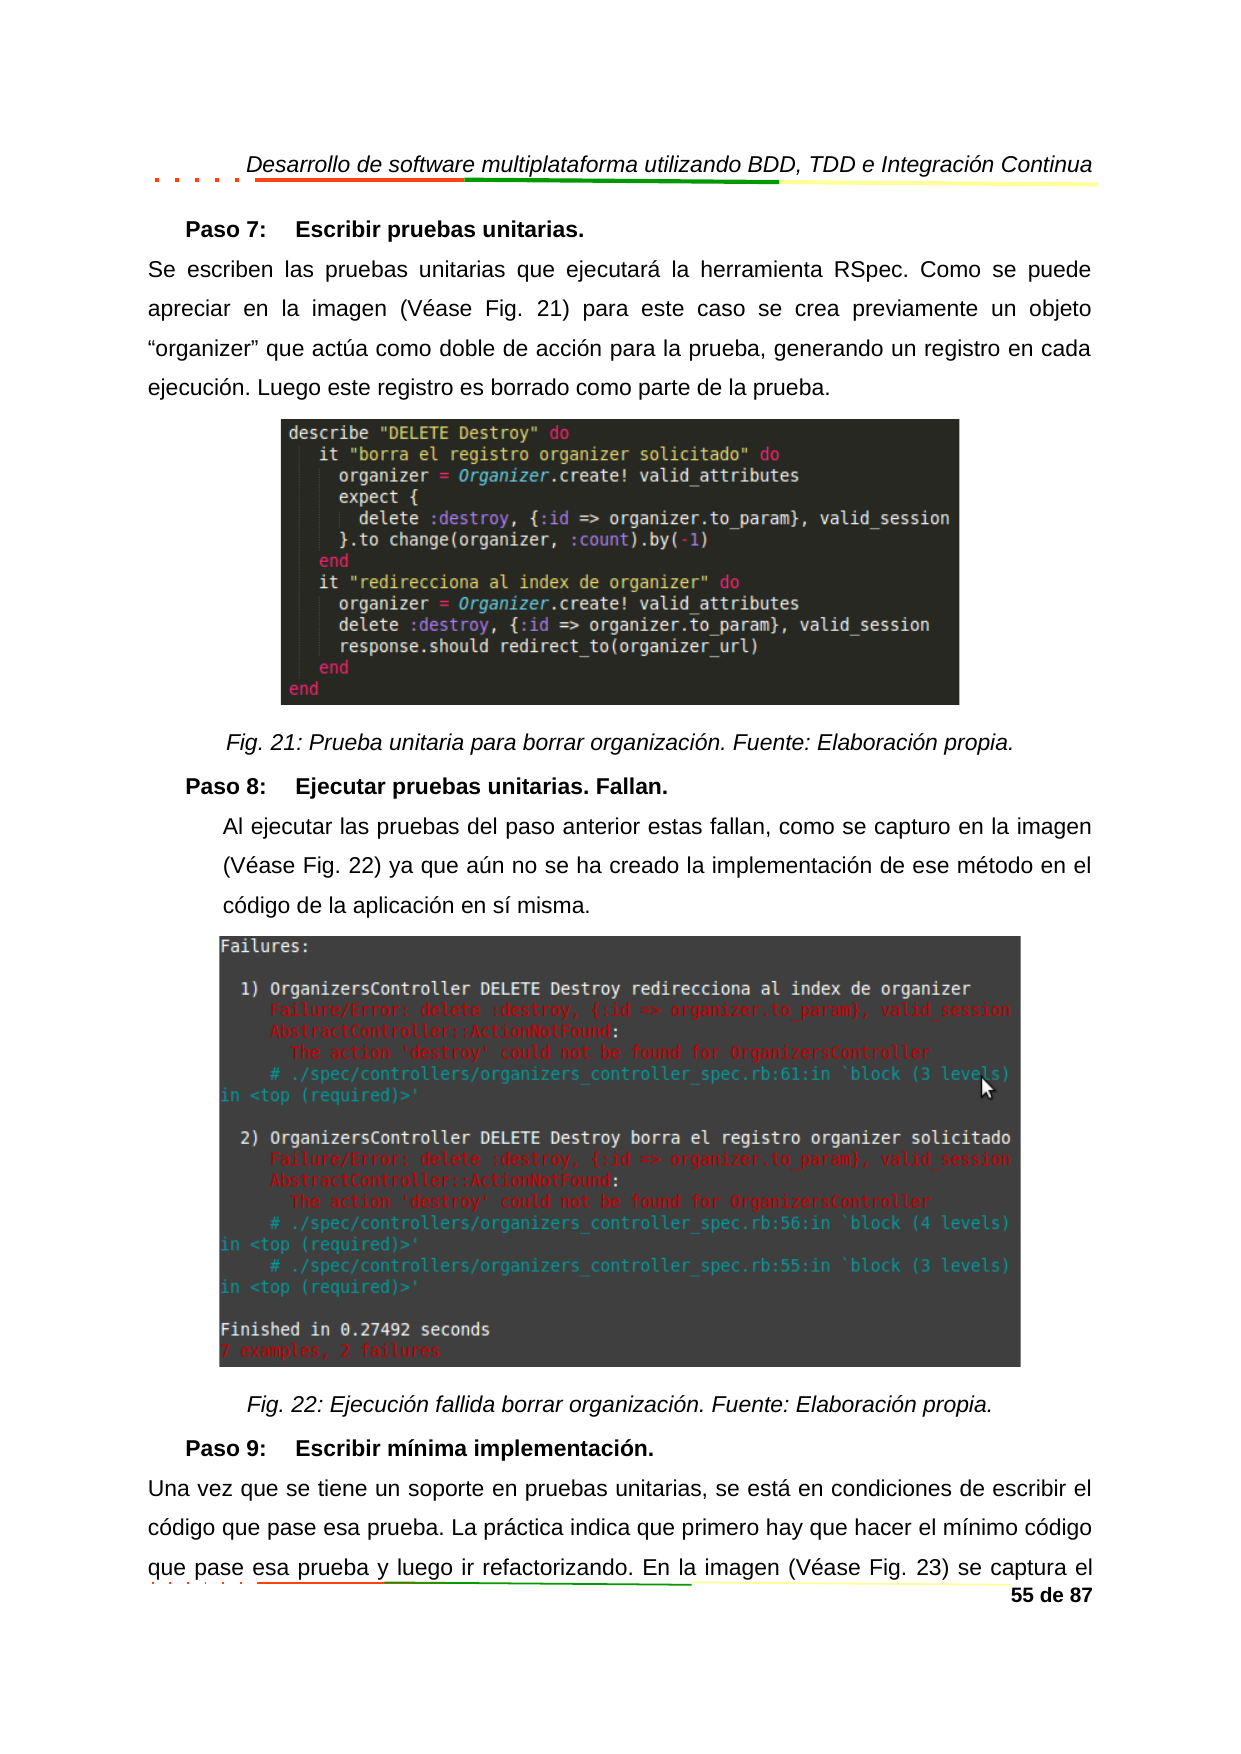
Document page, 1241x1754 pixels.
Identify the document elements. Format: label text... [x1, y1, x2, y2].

picture [219, 936, 1021, 1367]
table_header [148, 414, 1093, 710]
picture [280, 419, 960, 705]
list Ejecutar pruebas unitarias. Fallan. [185, 773, 1093, 799]
list Escribir pruebas unitarias. [185, 216, 1093, 243]
table_header [148, 931, 1092, 1372]
text Una vez que se tiene un soporte en pruebas unitarias, se está en condiciones de escribir el código que pase esa prueba. La práctica indica que primero hay que hacer el mínimo código que pase esa prueba y luego ir refactorizando. En la imagen (Véase Fig. 23) se captura el [148, 1475, 1093, 1580]
list Escribir mínima implementación. [185, 1435, 1093, 1462]
list Al ejecutar las pruebas del paso anterior estas fallan, como se capturo en la imagen (Véase Fig. 22) ya que aún no se ha creado la implementación de ese método en el código de la aplicación en sí misma. [185, 813, 1093, 918]
text Se escriben las pruebas unitarias que ejecutará la herramienta RSpec. Como se puede apreciar en la imagen (Véase Fig. 21) para este caso se crea previamente un objeto “organizer” que actúa como doble de acción para la prueba, generando un registro en cada ejecución. Luego este registro es borrado como parte de la prueba. [148, 256, 1093, 401]
table_cell Fig. 22: Ejecución fallida borrar organización. Fuente: Elaboración propia. [148, 1373, 1092, 1435]
table_cell Fig. 21: Prueba unitaria para borrar organización. Fuente: Elaboración propia. [148, 710, 1093, 773]
